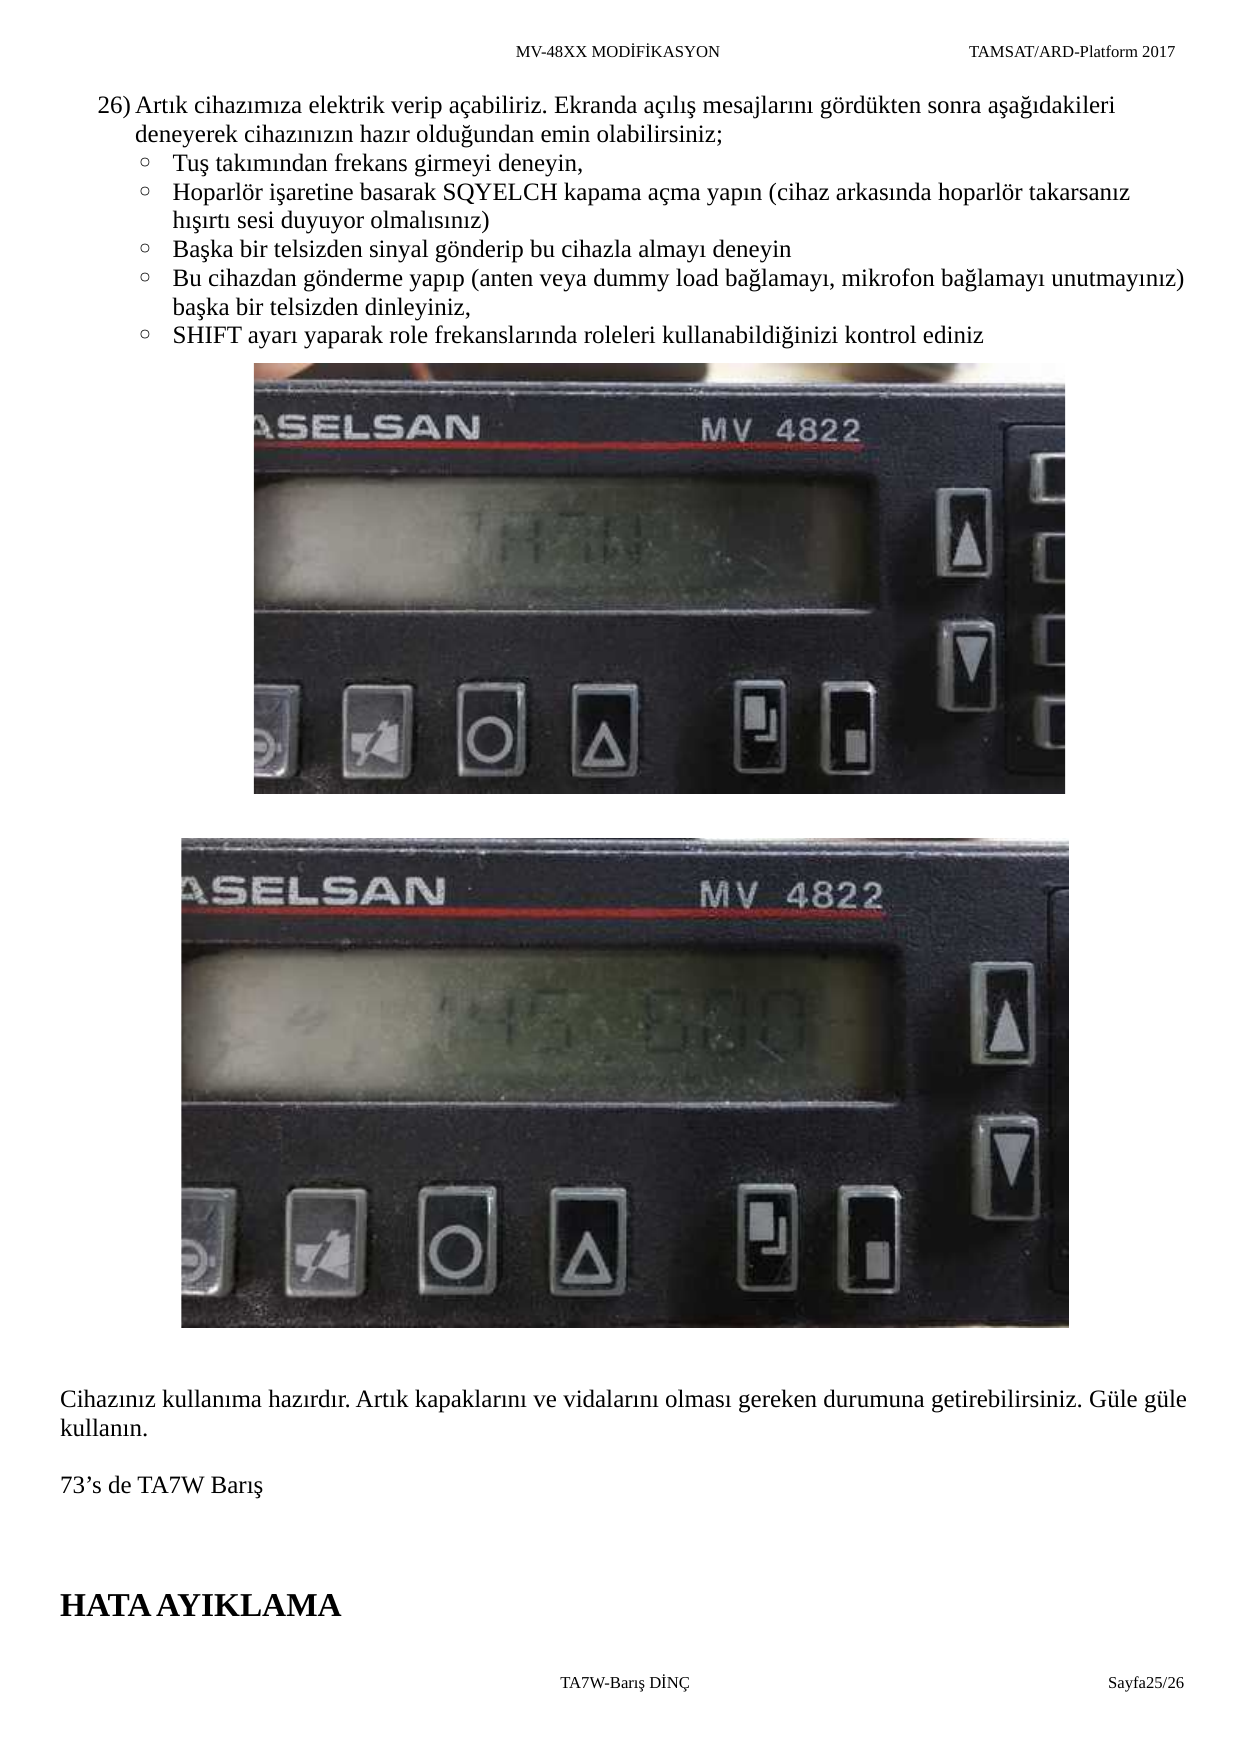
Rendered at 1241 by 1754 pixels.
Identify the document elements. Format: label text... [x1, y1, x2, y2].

text 73’s de TA7W Barış [60, 1471, 1190, 1499]
text Cihazınız kullanıma hazırdır. Artık kapaklarını ve vidalarını olması gereken durumuna getirebilirsiniz. Güle güle kullanın. [60, 1384, 1190, 1442]
list Hoparlör işaretine basarak SQYELCH kapama açma yapın (cihaz arkasında hoparlör takarsanız hışırtı sesi duyuyor olmalısınız) [135, 177, 1190, 234]
list Bu cihazdan gönderme yapıp (anten veya dummy load bağlamayı, mikrofon bağlamayı unutmayınız) başka bir telsizden dinleyiniz, [135, 263, 1190, 321]
text HATA AYIKLAMA [60, 1586, 1190, 1624]
picture [253, 363, 1066, 794]
list Tuş takımından frekans girmeyi deneyin, [135, 148, 1190, 177]
list Artık cihazımıza elektrik verip açabiliriz. Ekranda açılış mesajlarını gördükten sonra aşağıdakileri deneyerek cihazınızın hazır olduğundan emin olabilirsiniz; [97, 91, 1190, 148]
list SHIFT ayarı yaparak role frekanslarında roleleri kullanabildiğinizi kontrol ediniz [135, 321, 1190, 378]
picture [181, 838, 1069, 1328]
list Başka bir telsizden sinyal gönderip bu cihazla almayı deneyin [135, 234, 1190, 263]
